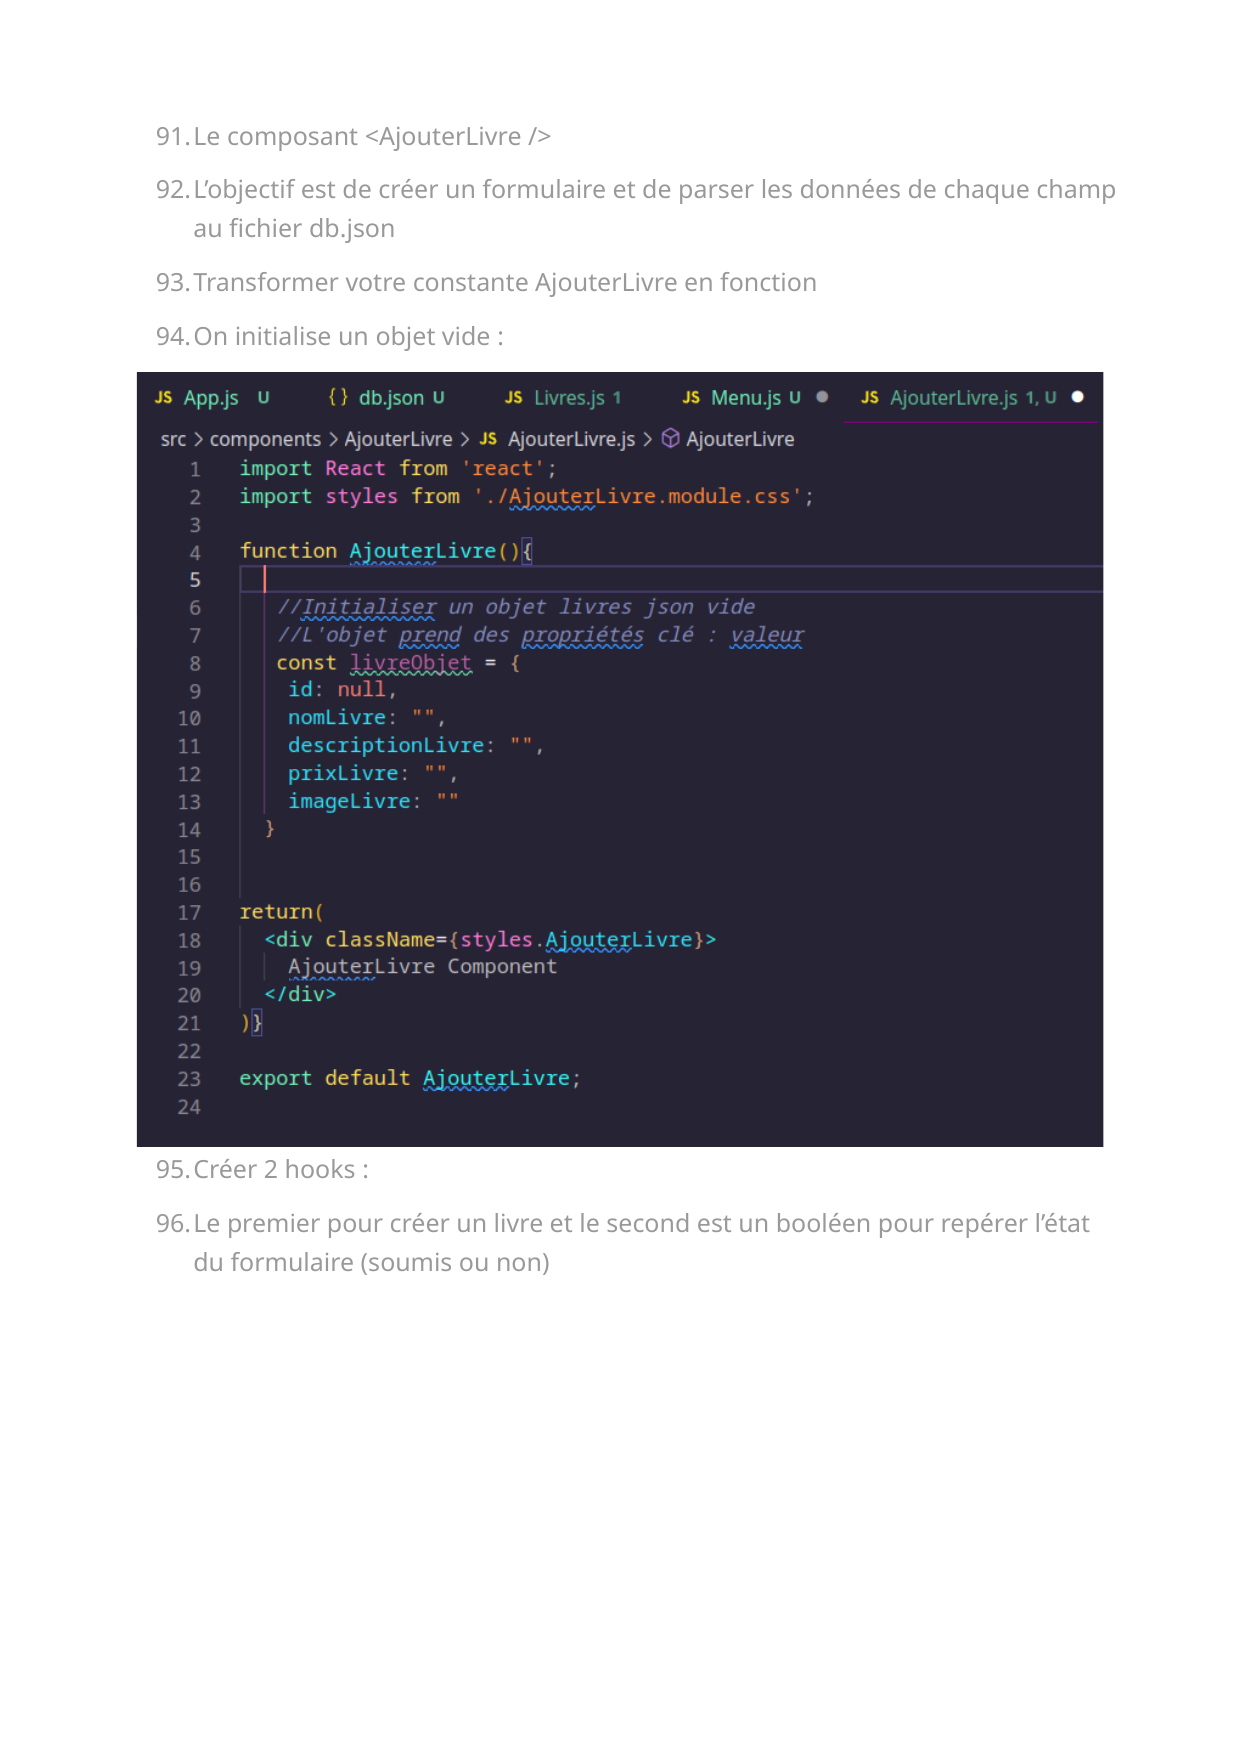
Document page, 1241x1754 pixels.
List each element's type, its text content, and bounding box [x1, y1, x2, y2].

list On initialise un objet vide : [156, 318, 1122, 353]
list L’objectif est de créer un formulaire et de parser les données de chaque champ au fichier db.json [156, 172, 1122, 245]
list Transformer votre constante AjouterLivre en fonction [156, 265, 1122, 299]
list Le composant <AjouterLivre /> [156, 118, 1122, 152]
list Le premier pour créer un livre et le second est un booléen pour repérer l’état du formulaire (soumis ou non) [156, 1206, 1122, 1279]
list Créer 2 hooks : [156, 372, 1122, 1186]
picture [136, 372, 1104, 1147]
